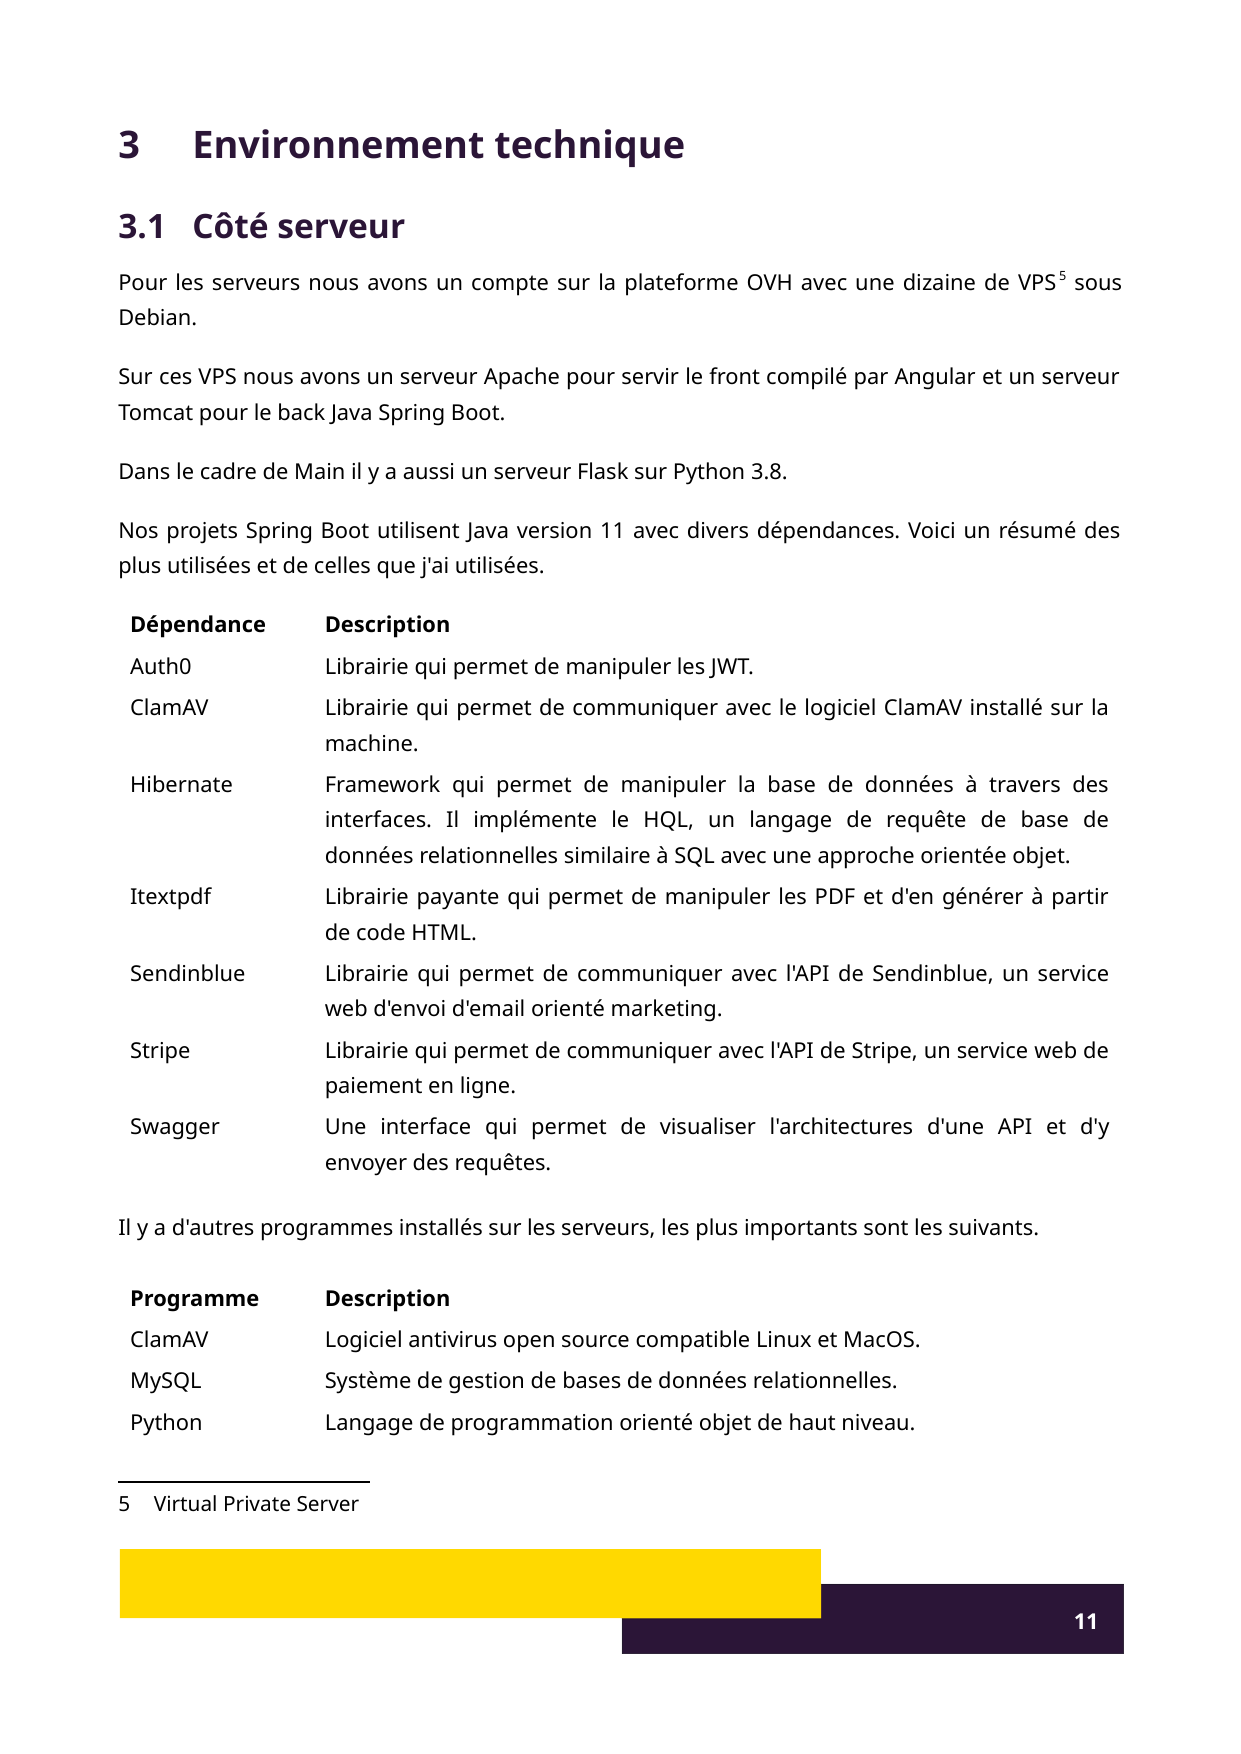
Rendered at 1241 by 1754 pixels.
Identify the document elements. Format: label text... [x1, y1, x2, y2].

table_cell Langage de programmation orienté objet de haut niveau. [313, 1401, 1122, 1442]
subtitle 3.1 Côté serveur [118, 203, 1122, 249]
subtitle 3 Environnement technique [118, 118, 1122, 170]
table_cell Librairie qui permet de communiquer avec l'API de Stripe, un service web de paiement en ligne. [313, 1029, 1122, 1106]
table_cell ClamAV [118, 1318, 313, 1360]
table_header Dépendance [118, 604, 313, 645]
table_header Description [313, 604, 1122, 645]
text Virtual Private Server [118, 1488, 1122, 1517]
table_cell Logiciel antivirus open source compatible Linux et MacOS. [313, 1318, 1122, 1360]
text Dans le cadre de Main il y a aussi un serveur Flask sur Python 3.8. [118, 450, 1122, 486]
text Nos projets Spring Boot utilisent Java version 11 avec divers dépendances. Voici un résumé des plus utilisées et de celles que j'ai utilisées. [118, 509, 1122, 580]
table_cell Hibernate [118, 763, 313, 875]
table_cell Librairie qui permet de manipuler les JWT. [313, 645, 1122, 686]
table_cell Framework qui permet de manipuler la base de données à travers des interfaces. Il implémente le HQL, un langage de requête de base de données relationnelles similaire à SQL avec une approche orientée objet. [313, 763, 1122, 875]
text Il y a d'autres programmes installés sur les serveurs, les plus importants sont les suivants. [118, 1206, 1122, 1242]
table_cell Librairie qui permet de communiquer avec le logiciel ClamAV installé sur la machine. [313, 686, 1122, 763]
table_cell Itextpdf [118, 875, 313, 952]
text Pour les serveurs nous avons un compte sur la plateforme OVH avec une dizaine de VPS sous Debian. [118, 261, 1122, 332]
table_cell Python [118, 1401, 313, 1442]
table_cell Sendinblue [118, 952, 313, 1029]
table_cell Librairie payante qui permet de manipuler les PDF et d'en générer à partir de code HTML. [313, 875, 1122, 952]
table_cell Auth0 [118, 645, 313, 686]
table_cell Swagger [118, 1106, 313, 1182]
table_cell ClamAV [118, 686, 313, 763]
picture [119, 1549, 1124, 1654]
table_cell Système de gestion de bases de données relationnelles. [313, 1360, 1122, 1401]
table_cell Stripe [118, 1029, 313, 1106]
table_header Description [313, 1277, 1122, 1318]
table_header Programme [118, 1277, 313, 1318]
table_cell MySQL [118, 1360, 313, 1401]
table_cell Une interface qui permet de visualiser l'architectures d'une API et d'y envoyer des requêtes. [313, 1106, 1122, 1182]
text Sur ces VPS nous avons un serveur Apache pour servir le front compilé par Angular et un serveur Tomcat pour le back Java Spring Boot. [118, 356, 1122, 427]
table_cell Librairie qui permet de communiquer avec l'API de Sendinblue, un service web d'envoi d'email orienté marketing. [313, 952, 1122, 1029]
